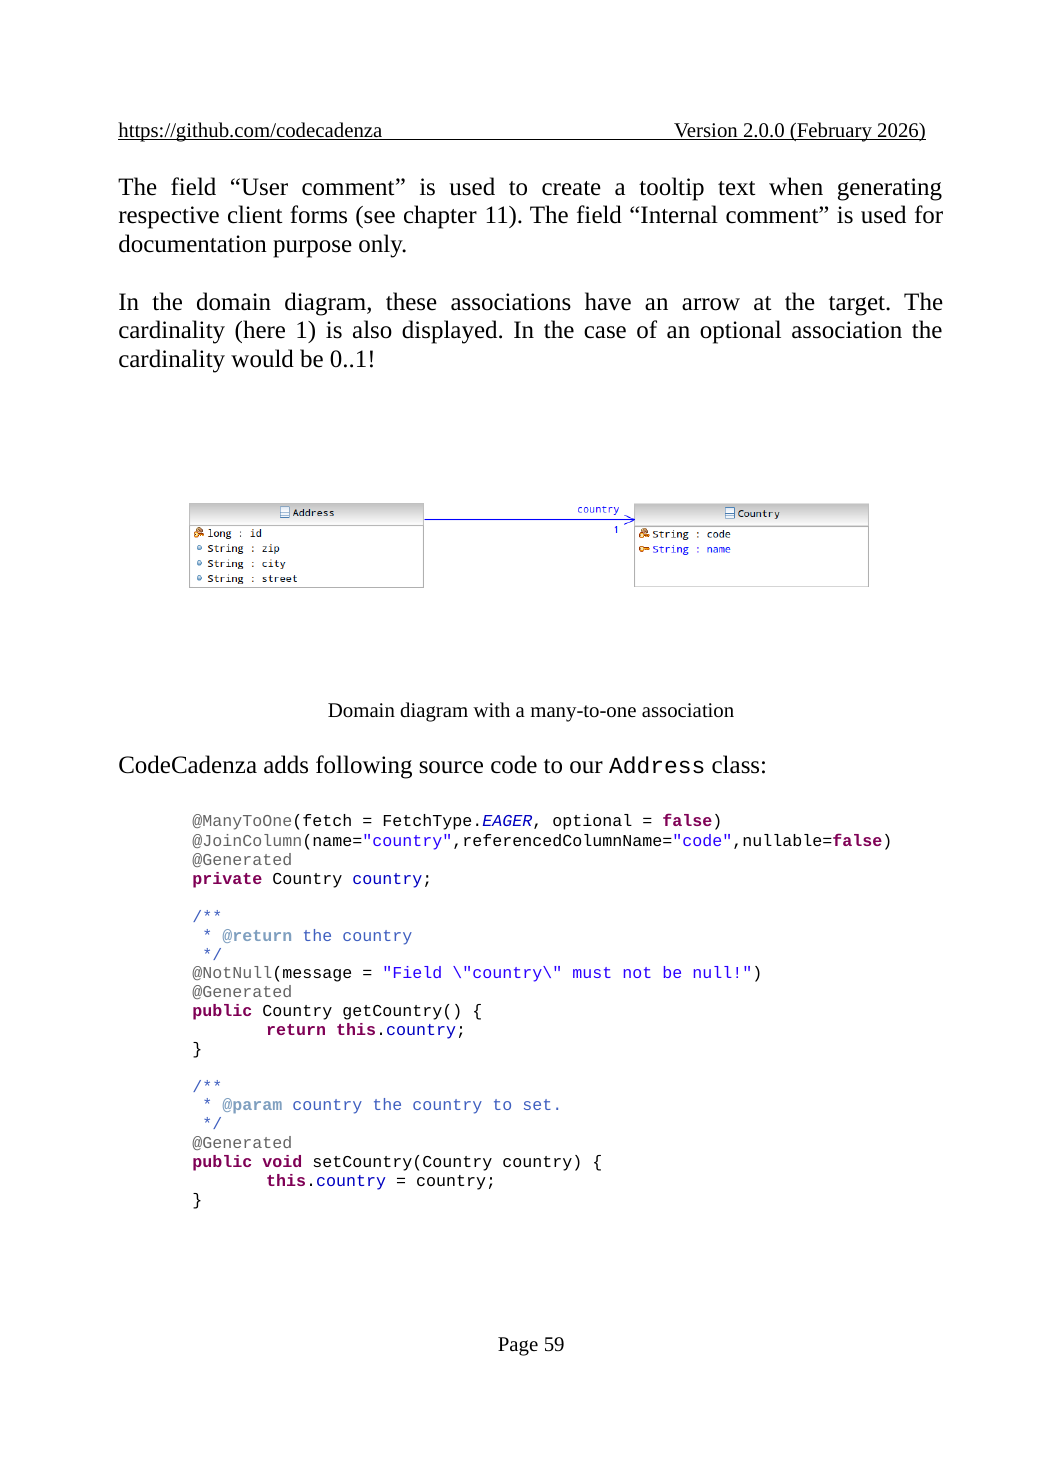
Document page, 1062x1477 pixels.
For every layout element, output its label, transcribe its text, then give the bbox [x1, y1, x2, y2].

text /** [118, 1078, 944, 1097]
text private Country country; [118, 871, 944, 889]
text this.country = country; [118, 1172, 944, 1191]
text } [118, 1191, 944, 1210]
text public void setCountry(Country country) { [118, 1153, 944, 1172]
text CodeCadenza adds following source code to our Address class: [118, 750, 944, 781]
text @Generated [118, 984, 944, 1003]
text @ManyToOne(fetch = FetchType.EAGER, optional = false) [118, 809, 944, 833]
text The field “User comment” is used to create a tooltip text when generating respective client forms (see chapter 11). The field “Internal comment” is used for documentation purpose only. [118, 172, 944, 258]
text */ [118, 946, 944, 965]
picture [118, 414, 944, 698]
text return this.country; [118, 1022, 944, 1040]
text @NotNull(message = "Field \"country\" must not be null!") [118, 965, 944, 984]
text @JoinColumn(name="country",referencedColumnName="code",nullable=false) [118, 833, 944, 852]
text * @param country the country to set. [118, 1097, 944, 1116]
text Domain diagram with a many-to-one association [118, 698, 944, 722]
text @Generated [118, 852, 944, 871]
text * @return the country [118, 927, 944, 946]
text public Country getCountry() { [118, 1003, 944, 1022]
text @Generated [118, 1135, 944, 1153]
text In the domain diagram, these associations have an arrow at the target. The cardinality (here 1) is also displayed. In the case of an optional association the cardinality would be 0..1! [118, 287, 944, 373]
text */ [118, 1116, 944, 1135]
text } [118, 1040, 944, 1059]
text /** [118, 908, 944, 927]
